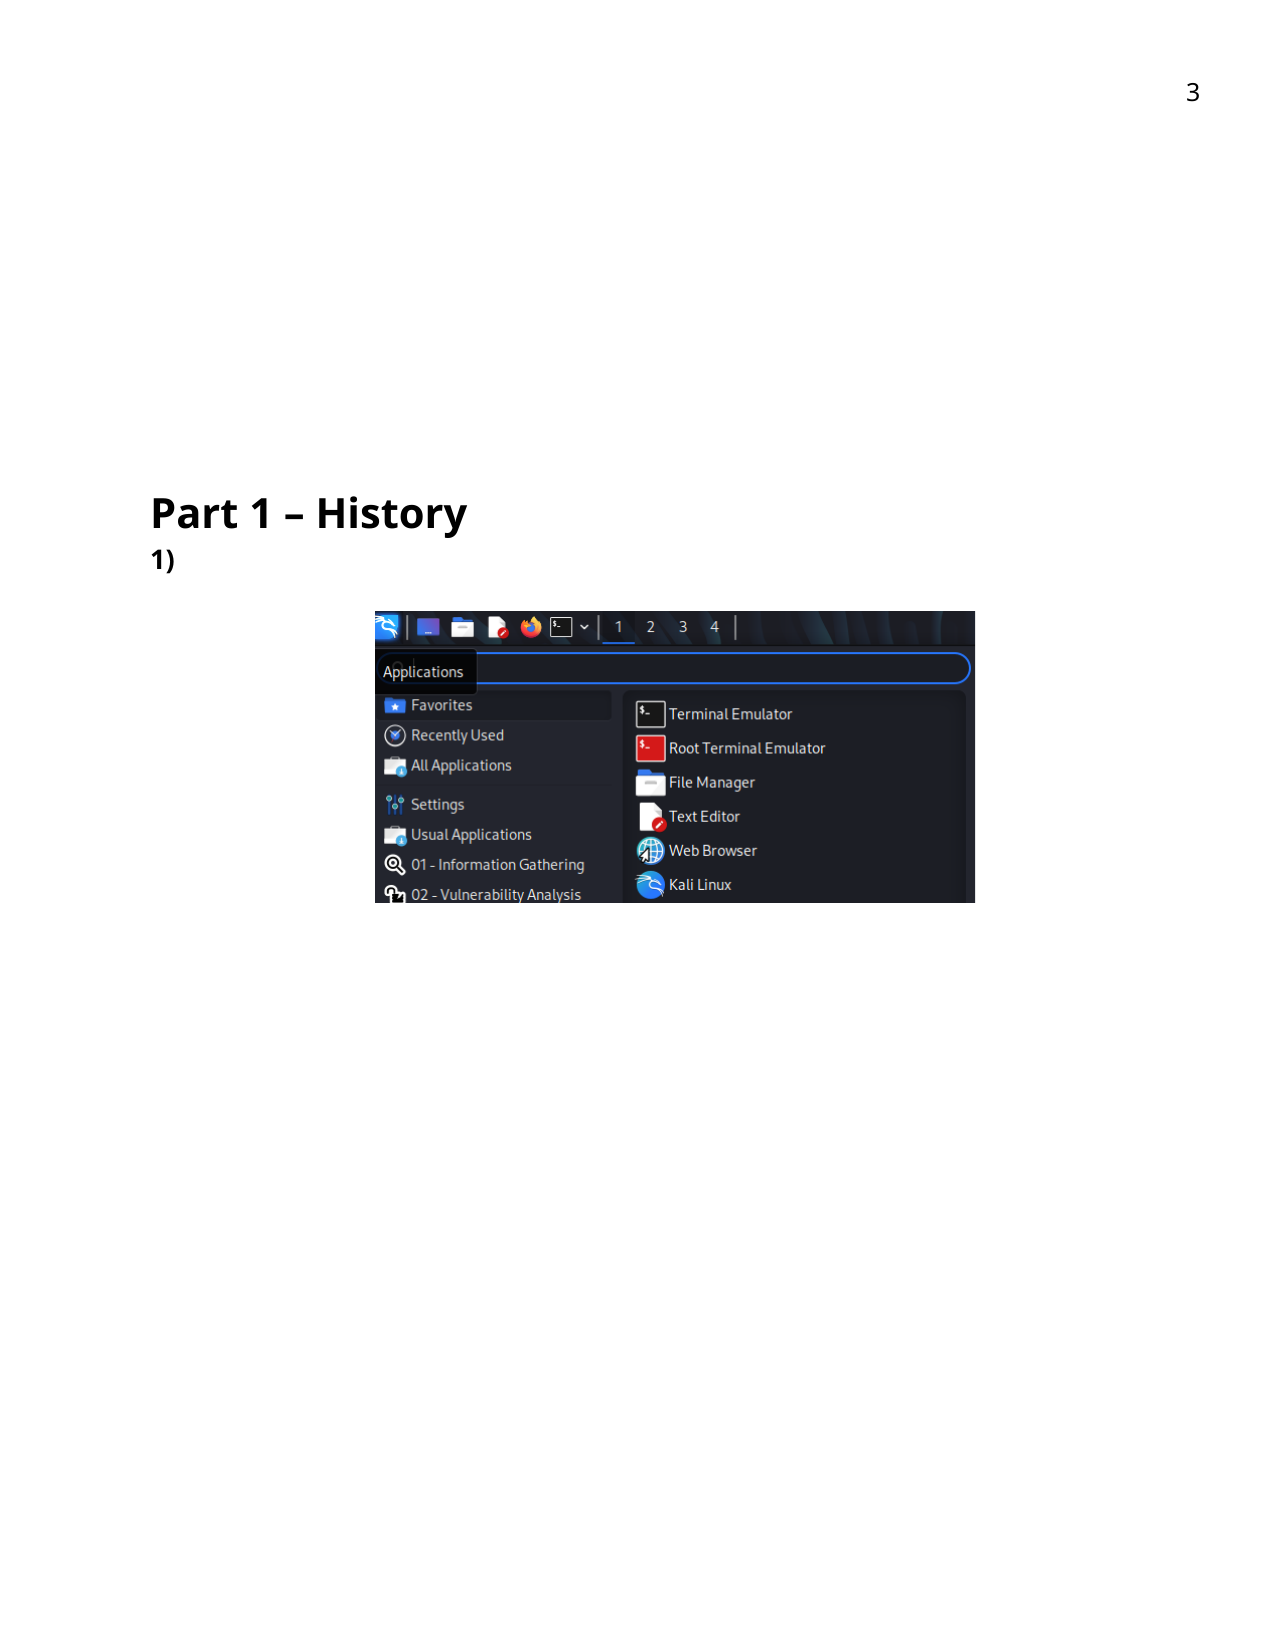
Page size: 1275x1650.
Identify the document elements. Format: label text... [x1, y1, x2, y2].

text Part 1 – History [150, 484, 1200, 541]
picture [375, 611, 976, 903]
text 1) [150, 541, 1200, 577]
